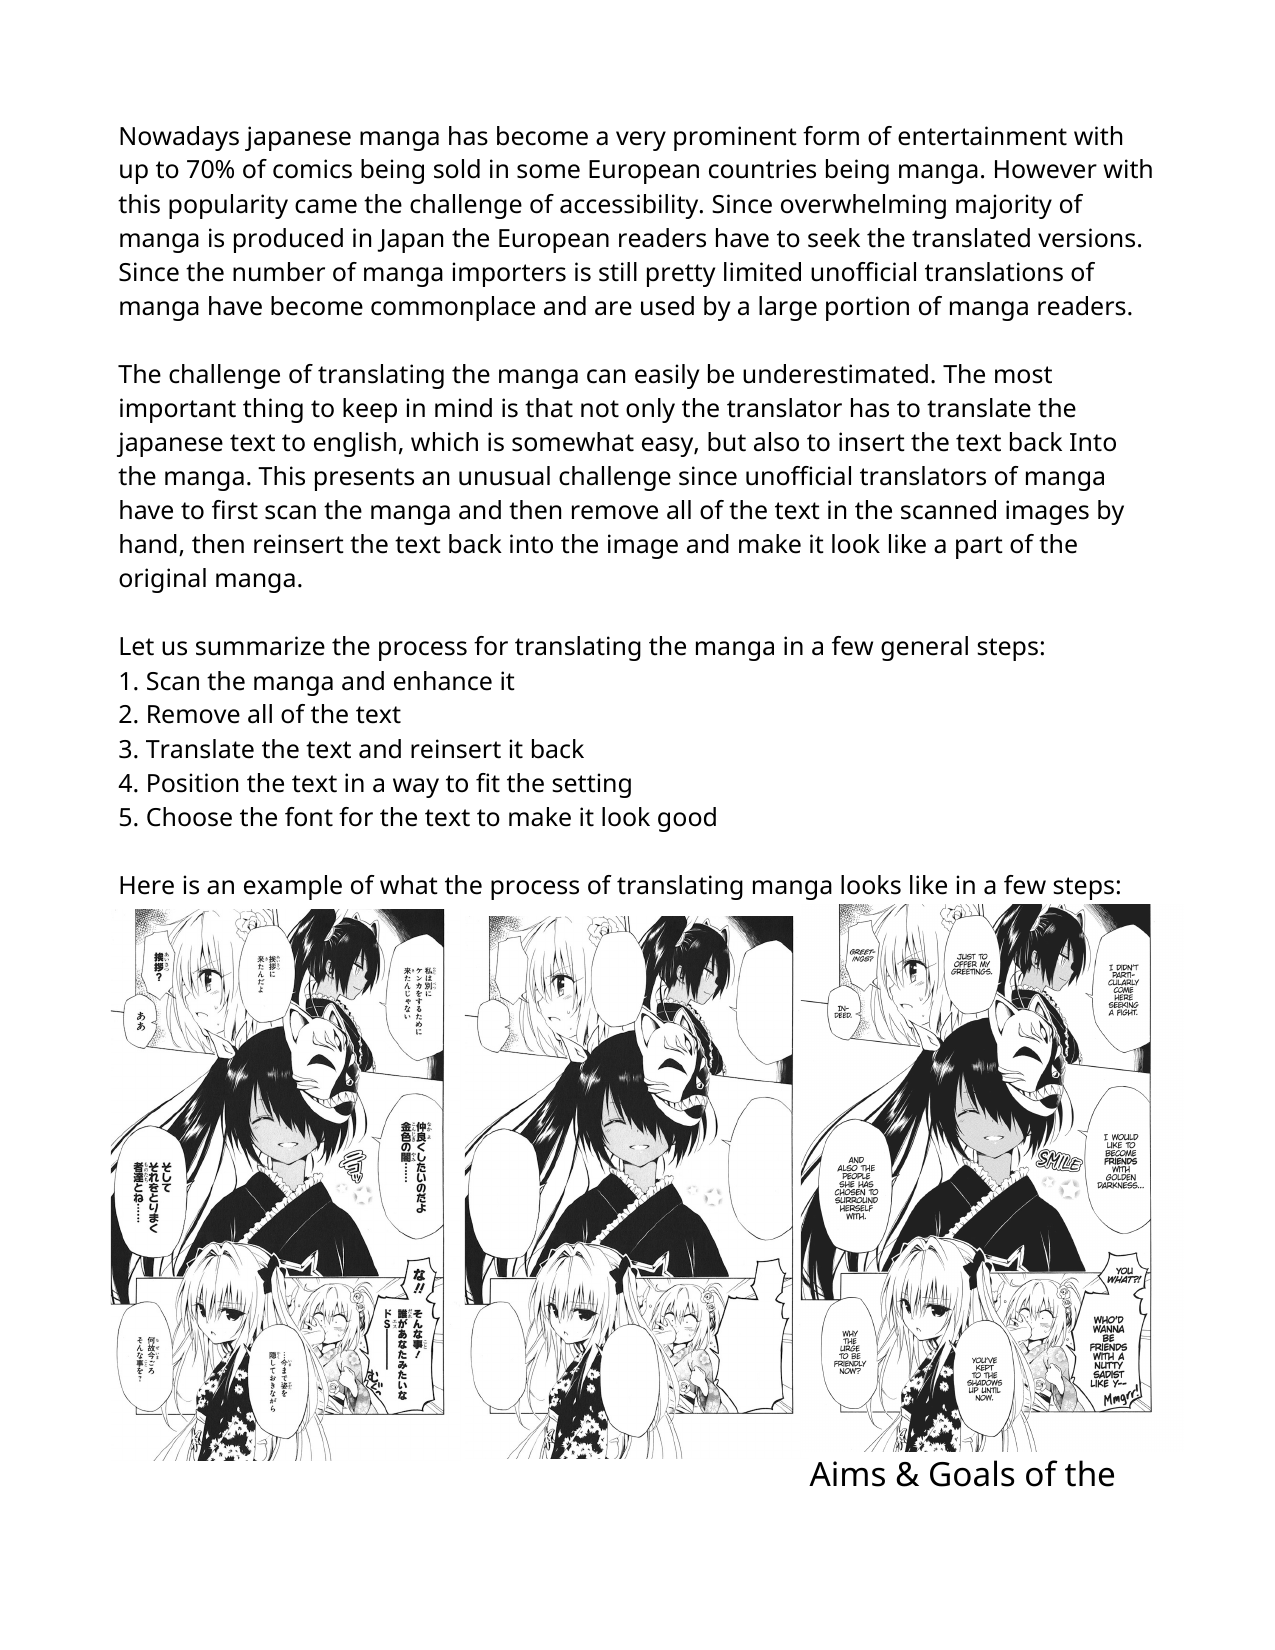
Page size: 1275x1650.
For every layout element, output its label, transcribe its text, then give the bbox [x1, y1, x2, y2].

text Aims & Goals of the [118, 1310, 1157, 1497]
picture [110, 909, 461, 1461]
text Let us summarize the process for translating the manga in a few general steps: [118, 629, 1157, 663]
text 2. Remove all of the text [118, 697, 1157, 731]
text 4. Position the text in a way to fit the setting [118, 765, 1157, 799]
text 1. Scan the manga and enhance it [118, 663, 1157, 697]
text 3. Translate the text and reinsert it back [118, 731, 1157, 765]
text Here is an example of what the process of translating manga looks like in a few steps: [118, 867, 1157, 902]
text 5. Choose the font for the text to make it look good [118, 799, 1157, 833]
text Nowadays japanese manga has become a very prominent form of entertainment with up to 70% of comics being sold in some European countries being manga. However with this popularity came the challenge of accessibility. Since overwhelming majority of manga is produced in Japan the European readers have to seek the translated versions. Since the number of manga importers is still pretty limited unofficial translations of manga have become commonplace and are used by a large portion of manga readers. [118, 118, 1157, 322]
picture [464, 904, 1185, 1459]
text The challenge of translating the manga can easily be underestimated. The most important thing to keep in mind is that not only the translator has to translate the japanese text to english, which is somewhat easy, but also to insert the text back Into the manga. This presents an unusual challenge since unofficial translators of manga have to first scan the manga and then remove all of the text in the scanned images by hand, then reinsert the text back into the image and make it look like a part of the original manga. [118, 357, 1157, 595]
